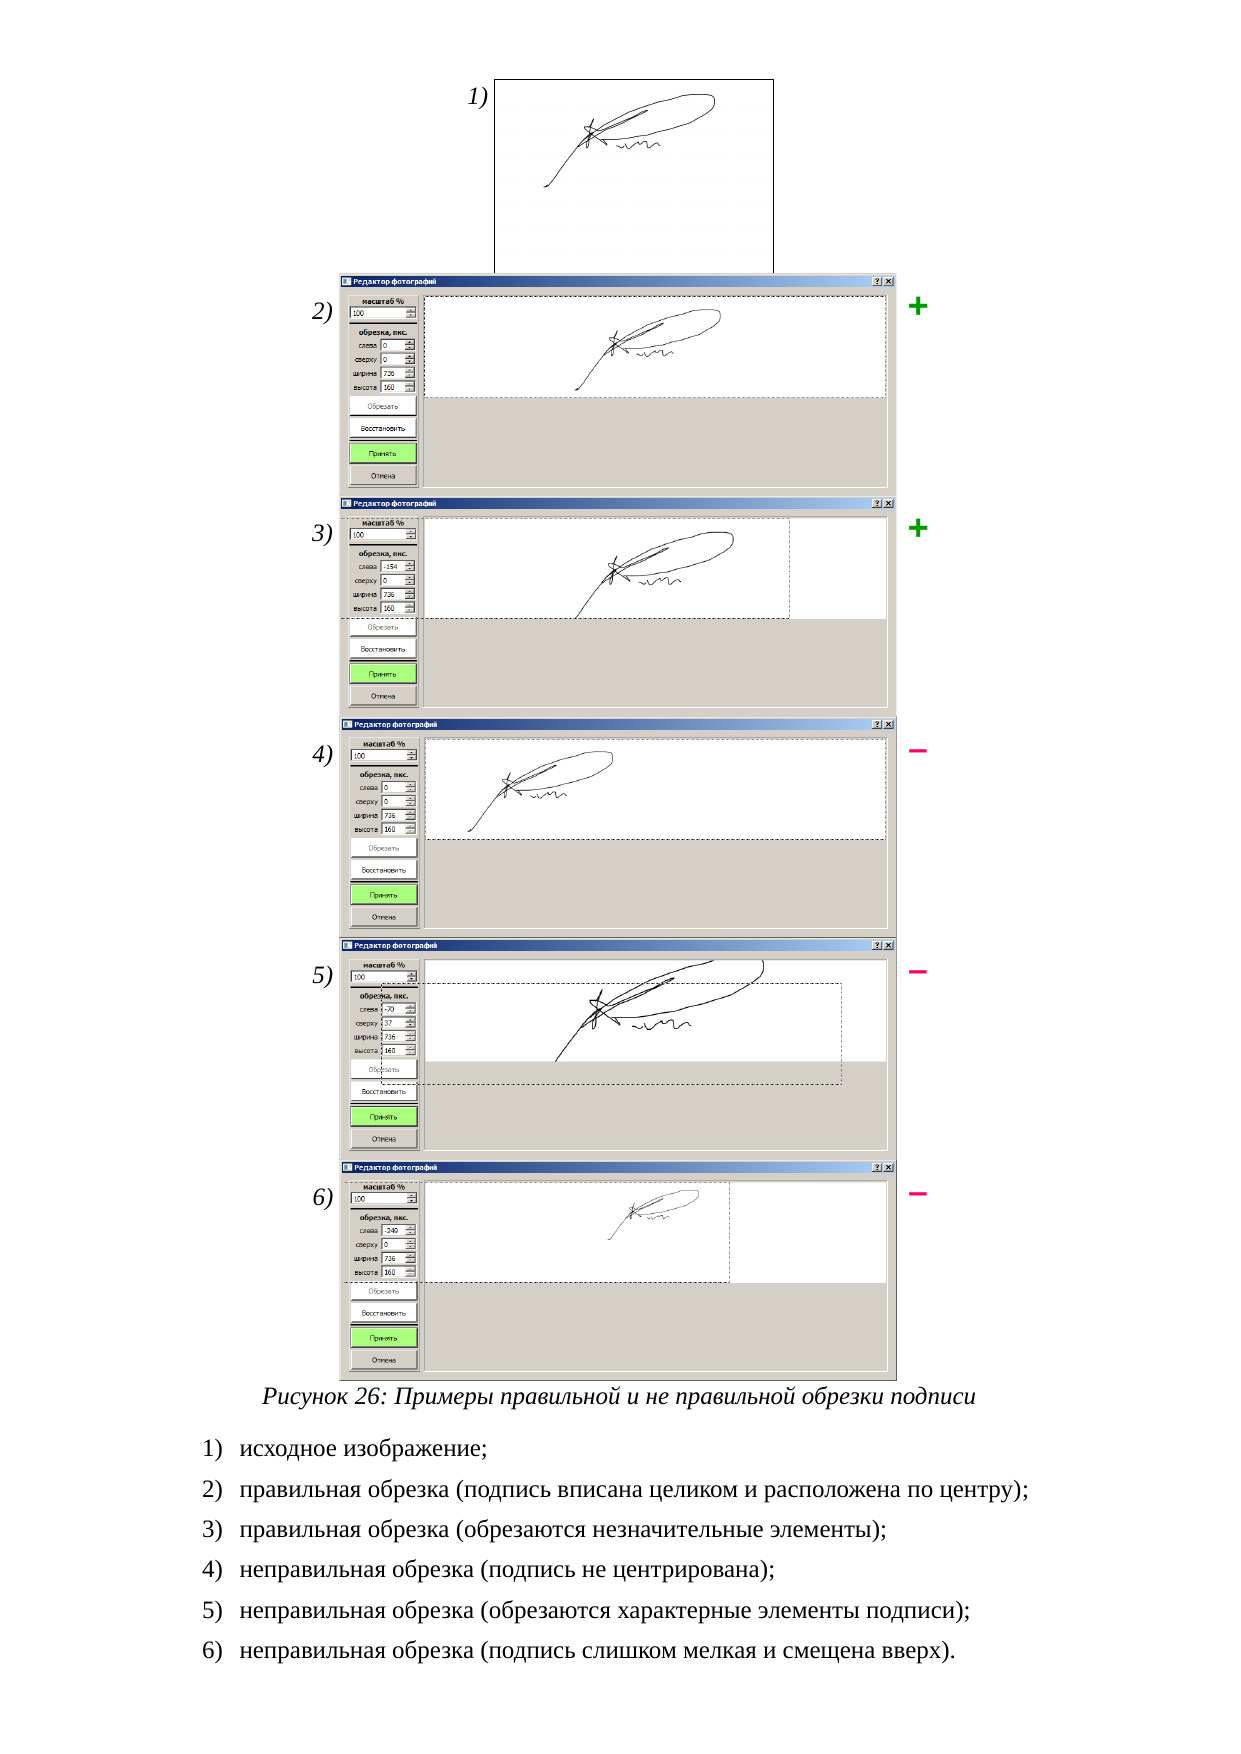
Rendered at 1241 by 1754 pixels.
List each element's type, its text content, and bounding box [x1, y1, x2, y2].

picture [338, 495, 897, 1381]
list исходное изображение; [202, 1433, 1076, 1462]
list правильная обрезка (подпись вписана целиком и расположена по центру); [202, 1474, 1076, 1502]
list неправильная обрезка (подпись не центрирована); [202, 1554, 1076, 1583]
picture [495, 80, 773, 273]
text 1) 2) + 3) + 4) – 5) – 6) – Рисунок 26: Примеры правильной и не правильной обрезки подписи [164, 79, 1076, 1410]
list неправильная обрезка (подпись слишком мелкая и смещена вверх). [202, 1635, 1076, 1664]
list правильная обрезка (обрезаются незначительные элементы); [202, 1514, 1076, 1543]
list неправильная обрезка (обрезаются характерные элементы подписи); [202, 1595, 1076, 1624]
